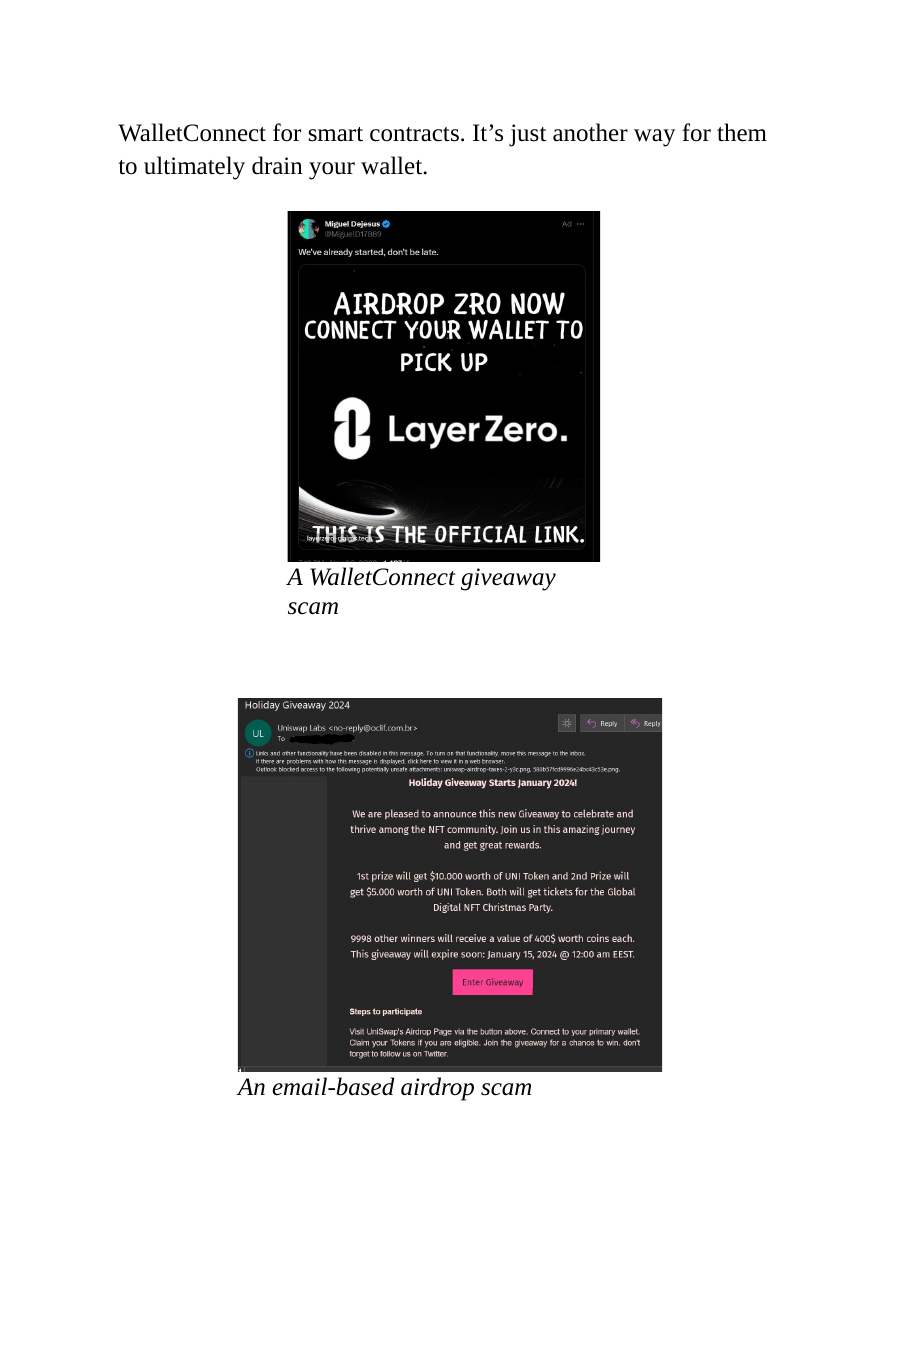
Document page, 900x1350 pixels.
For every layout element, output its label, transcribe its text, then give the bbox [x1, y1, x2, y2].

picture [237, 698, 663, 1072]
text A WalletConnect giveaway scam [287, 562, 600, 619]
picture [287, 211, 600, 562]
text WalletConnect for smart contracts. It’s just another way for them to ultimately drain your wallet. [118, 118, 782, 180]
text An email-based airdrop scam [238, 1072, 662, 1101]
